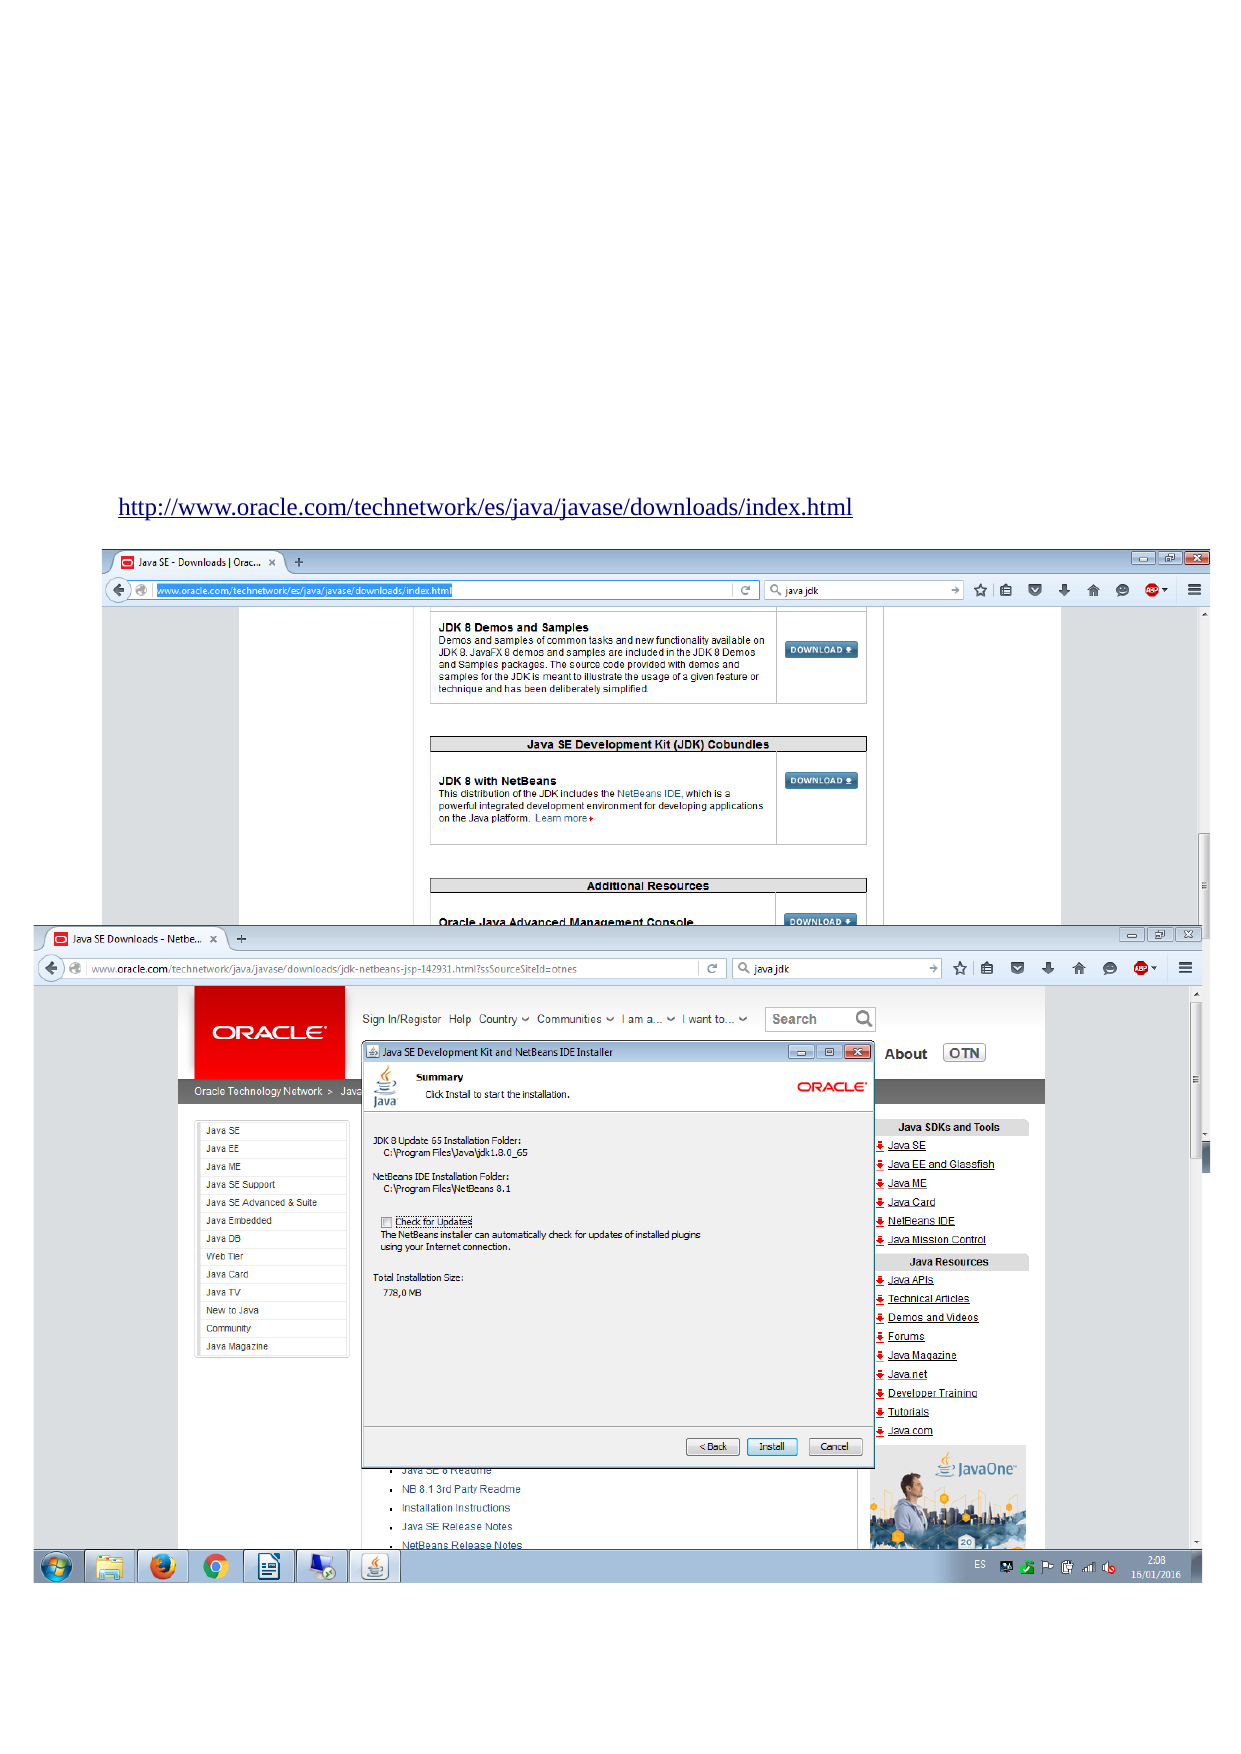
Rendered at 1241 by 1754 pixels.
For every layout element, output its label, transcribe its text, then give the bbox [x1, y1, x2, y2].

picture [33, 549, 1211, 1583]
text http://www.oracle.com/technetwork/es/java/javase/downloads/index.html [118, 492, 1122, 521]
